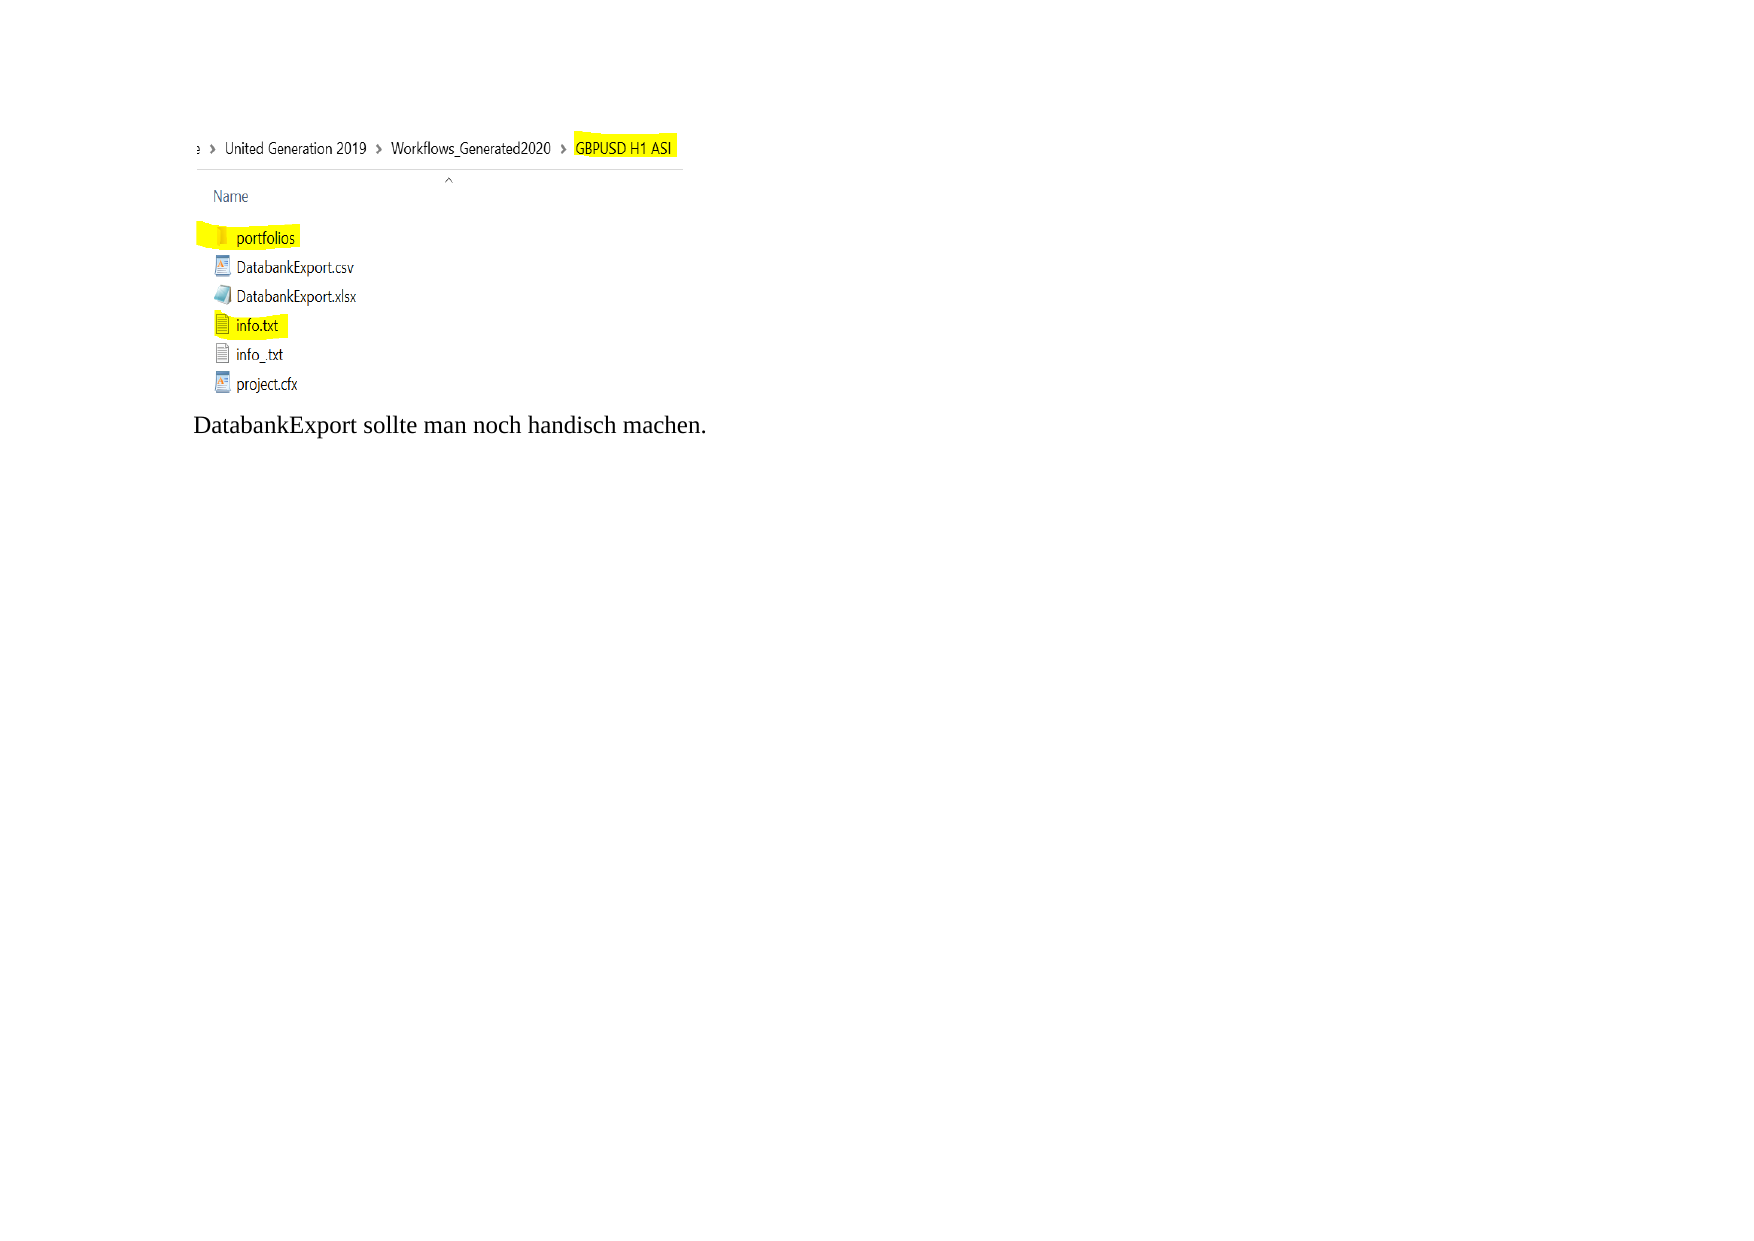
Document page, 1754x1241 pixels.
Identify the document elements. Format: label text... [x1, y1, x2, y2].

list DatabankExport sollte man noch handisch machen. [156, 118, 1636, 439]
picture [196, 131, 683, 411]
